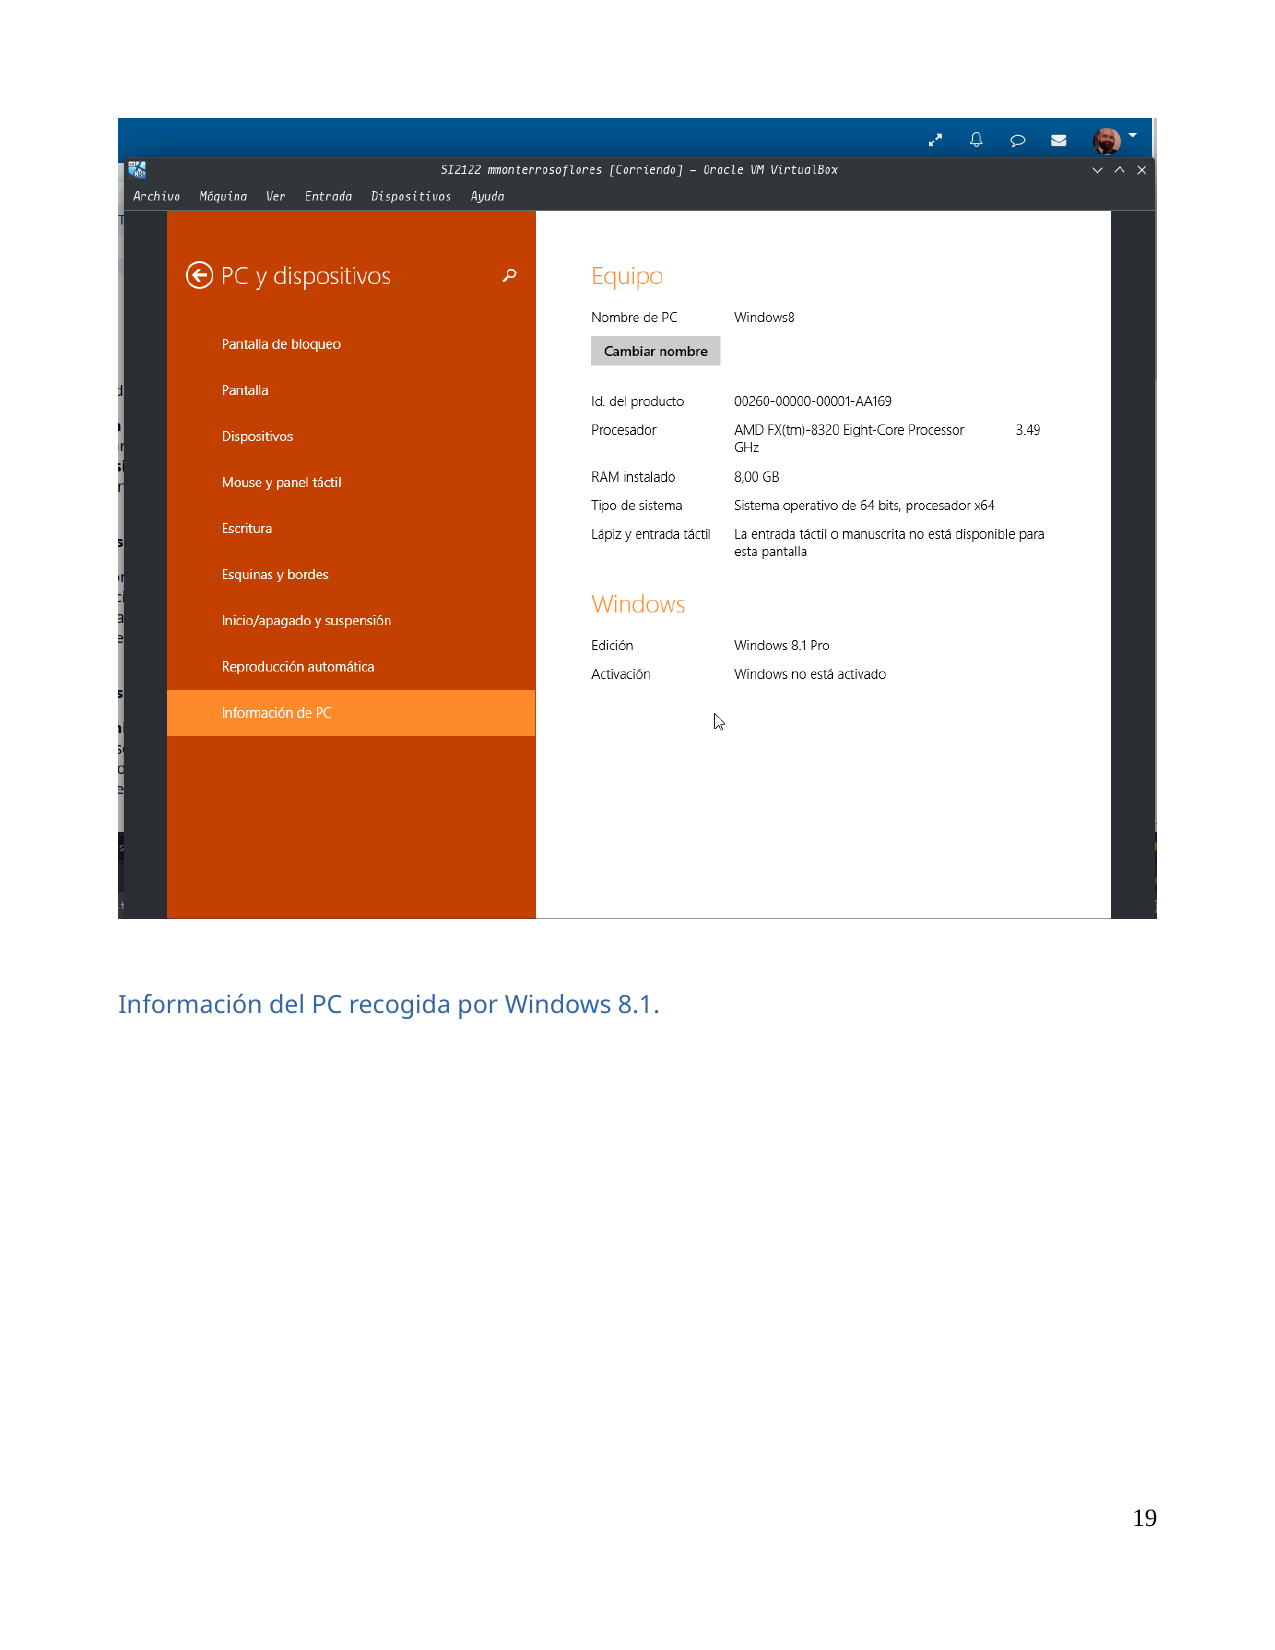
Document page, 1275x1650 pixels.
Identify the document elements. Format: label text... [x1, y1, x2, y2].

text Información del PC recogida por Windows 8.1. [118, 987, 1157, 1021]
picture [118, 118, 1157, 919]
table_header [118, 919, 1157, 953]
